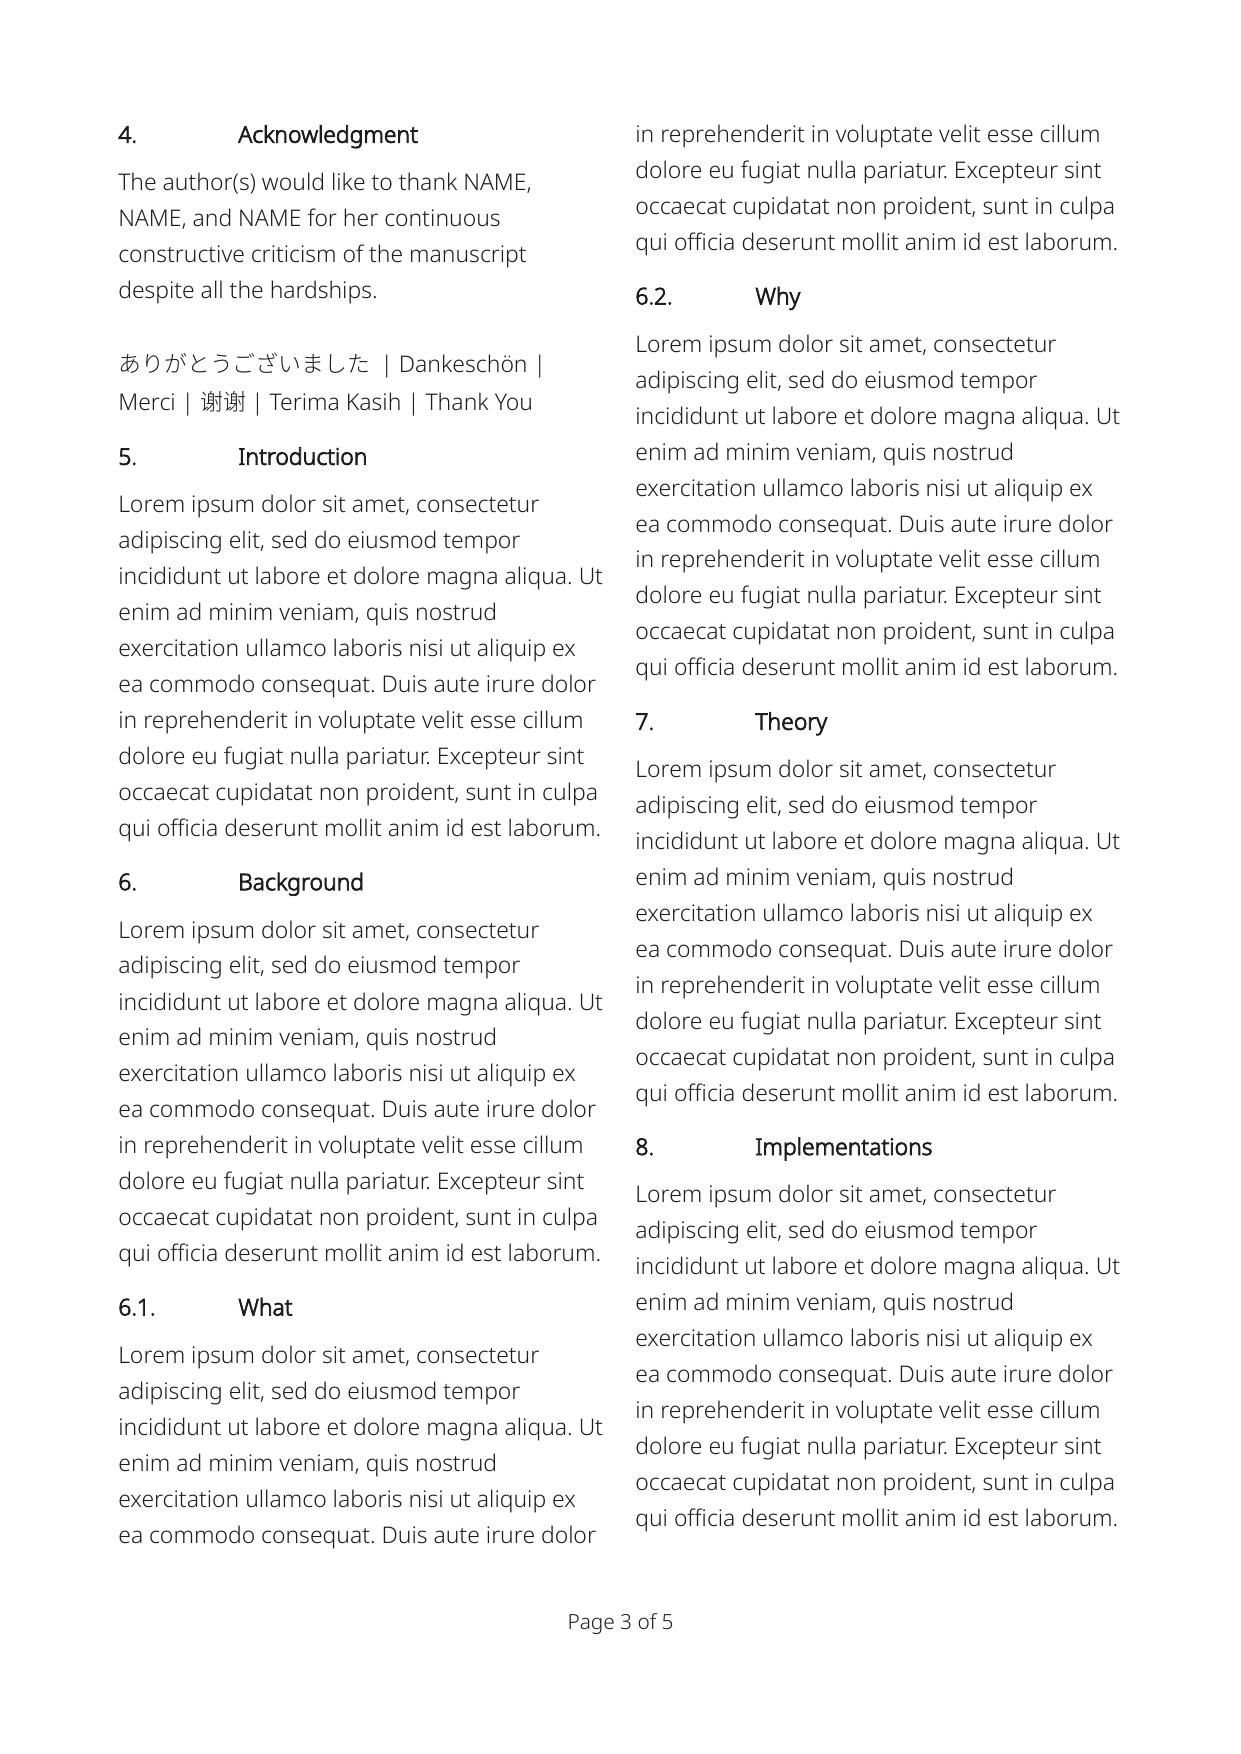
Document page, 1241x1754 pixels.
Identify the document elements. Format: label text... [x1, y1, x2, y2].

subtitle Background [118, 866, 605, 897]
text The author(s) would like to thank NAME, NAME, and NAME for her continuous constructive criticism of the manuscript despite all the hardships. [118, 166, 605, 305]
text Lorem ipsum dolor sit amet, consectetur adipiscing elit, sed do eiusmod tempor incididunt ut labore et dolore magna aliqua. Ut enim ad minim veniam, quis nostrud exercitation ullamco laboris nisi ut aliquip ex ea commodo consequat. Duis aute irure dolor [118, 1339, 605, 1550]
subtitle Acknowledgment [118, 118, 605, 149]
subtitle Theory [635, 705, 1122, 736]
text in reprehenderit in voluptate velit esse cillum dolore eu fugiat nulla pariatur. Excepteur sint occaecat cupidatat non proident, sunt in culpa qui officia deserunt mollit anim id est laborum. [635, 118, 1122, 257]
text Lorem ipsum dolor sit amet, consectetur adipiscing elit, sed do eiusmod tempor incididunt ut labore et dolore magna aliqua. Ut enim ad minim veniam, quis nostrud exercitation ullamco laboris nisi ut aliquip ex ea commodo consequat. Duis aute irure dolor in reprehenderit in voluptate velit esse cillum dolore eu fugiat nulla pariatur. Excepteur sint occaecat cupidatat non proident, sunt in culpa qui officia deserunt mollit anim id est laborum. [118, 488, 605, 843]
subtitle Implementations [635, 1131, 1122, 1162]
text ありがとうございました | Dankeschön | Merci | 谢谢 | Terima Kasih | Thank You [118, 346, 605, 417]
text Lorem ipsum dolor sit amet, consectetur adipiscing elit, sed do eiusmod tempor incididunt ut labore et dolore magna aliqua. Ut enim ad minim veniam, quis nostrud exercitation ullamco laboris nisi ut aliquip ex ea commodo consequat. Duis aute irure dolor in reprehenderit in voluptate velit esse cillum dolore eu fugiat nulla pariatur. Excepteur sint occaecat cupidatat non proident, sunt in culpa qui officia deserunt mollit anim id est laborum. [118, 913, 605, 1268]
subtitle Why [635, 280, 1122, 311]
text Lorem ipsum dolor sit amet, consectetur adipiscing elit, sed do eiusmod tempor incididunt ut labore et dolore magna aliqua. Ut enim ad minim veniam, quis nostrud exercitation ullamco laboris nisi ut aliquip ex ea commodo consequat. Duis aute irure dolor in reprehenderit in voluptate velit esse cillum dolore eu fugiat nulla pariatur. Excepteur sint occaecat cupidatat non proident, sunt in culpa qui officia deserunt mollit anim id est laborum. [635, 328, 1122, 682]
text Lorem ipsum dolor sit amet, consectetur adipiscing elit, sed do eiusmod tempor incididunt ut labore et dolore magna aliqua. Ut enim ad minim veniam, quis nostrud exercitation ullamco laboris nisi ut aliquip ex ea commodo consequat. Duis aute irure dolor in reprehenderit in voluptate velit esse cillum dolore eu fugiat nulla pariatur. Excepteur sint occaecat cupidatat non proident, sunt in culpa qui officia deserunt mollit anim id est laborum. [635, 1178, 1122, 1533]
subtitle Introduction [118, 440, 605, 472]
subtitle What [118, 1291, 605, 1322]
text Lorem ipsum dolor sit amet, consectetur adipiscing elit, sed do eiusmod tempor incididunt ut labore et dolore magna aliqua. Ut enim ad minim veniam, quis nostrud exercitation ullamco laboris nisi ut aliquip ex ea commodo consequat. Duis aute irure dolor in reprehenderit in voluptate velit esse cillum dolore eu fugiat nulla pariatur. Excepteur sint occaecat cupidatat non proident, sunt in culpa qui officia deserunt mollit anim id est laborum. [635, 753, 1122, 1108]
